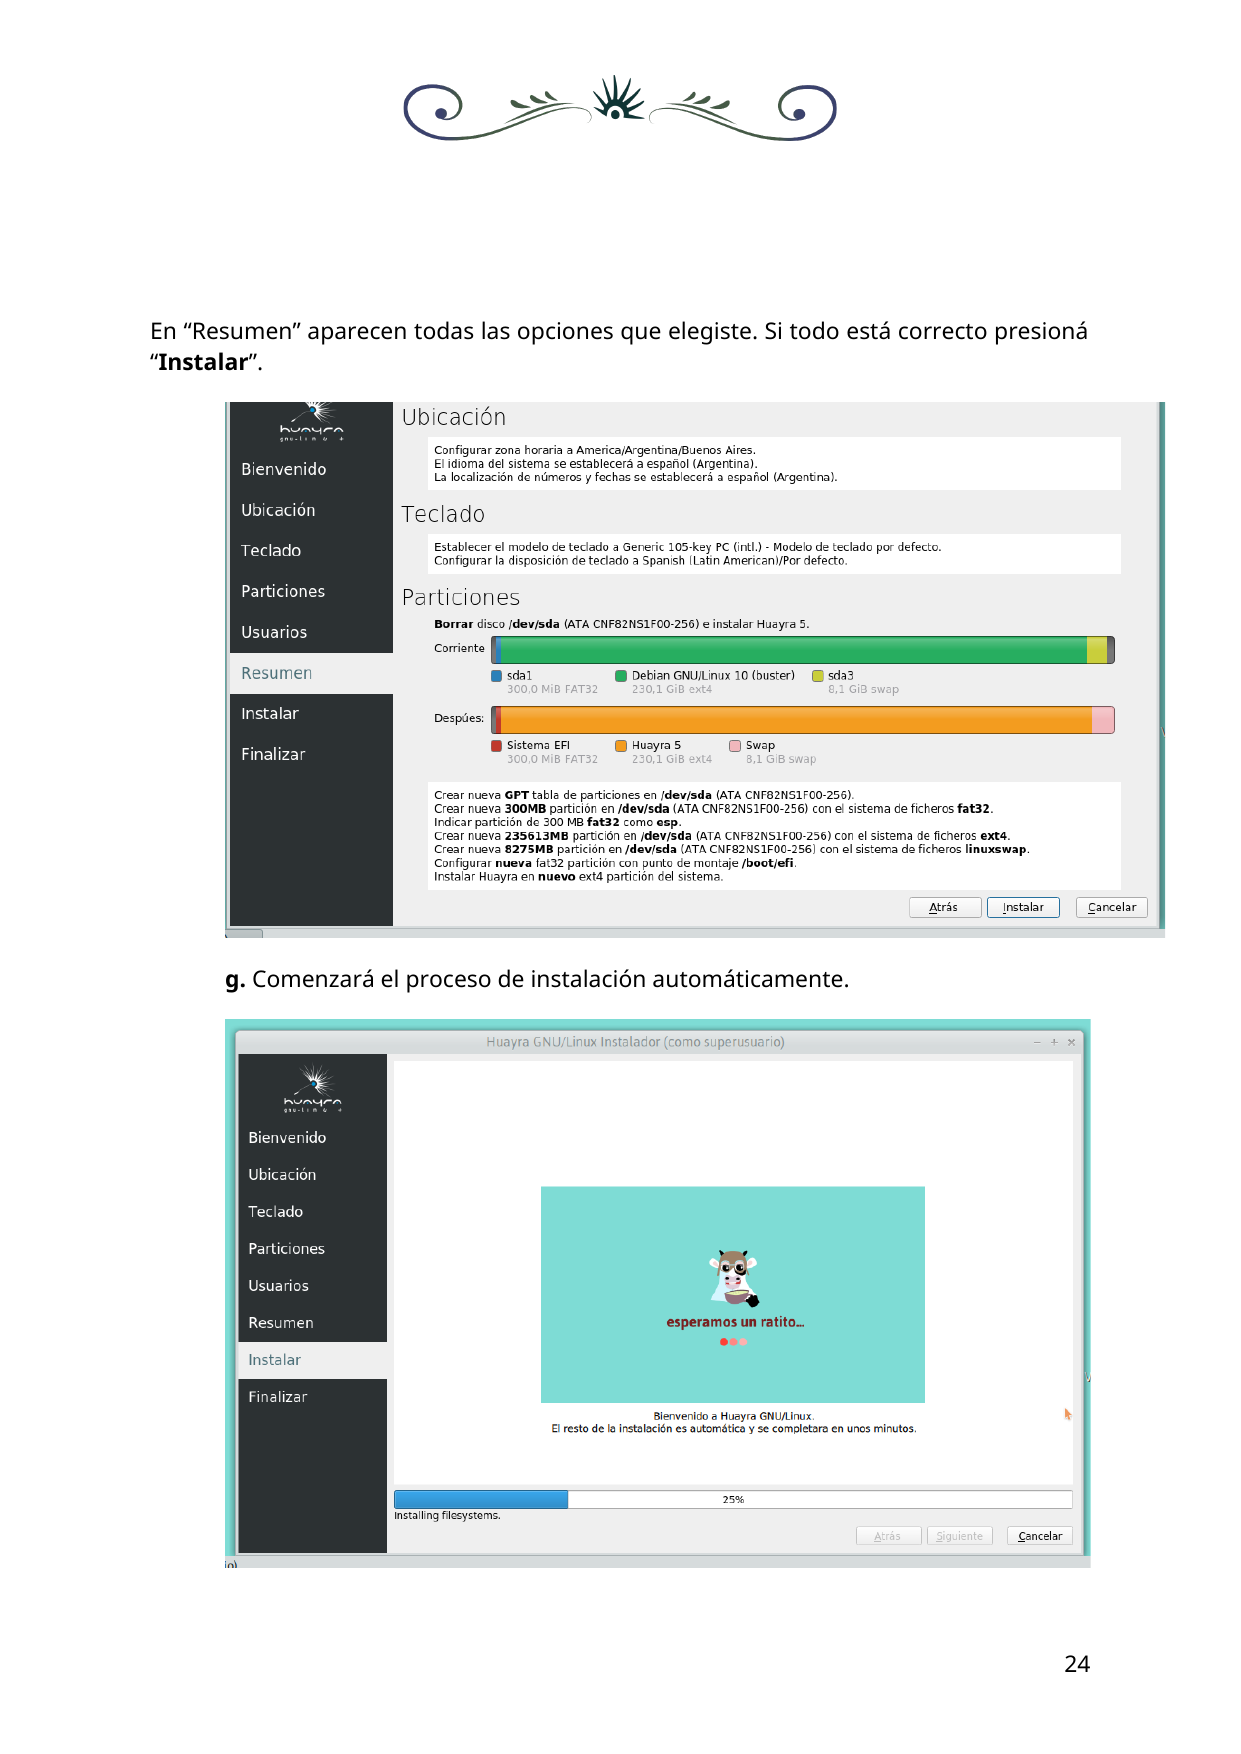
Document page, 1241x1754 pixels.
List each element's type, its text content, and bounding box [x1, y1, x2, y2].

text En “Resumen” aparecen todas las opciones que elegiste. Si todo está correcto presioná “Instalar”. [150, 221, 1090, 378]
text g. Comenzará el proceso de instalación automáticamente. [150, 963, 1090, 994]
picture [225, 1019, 1091, 1568]
picture [225, 402, 1166, 938]
picture [403, 75, 837, 141]
